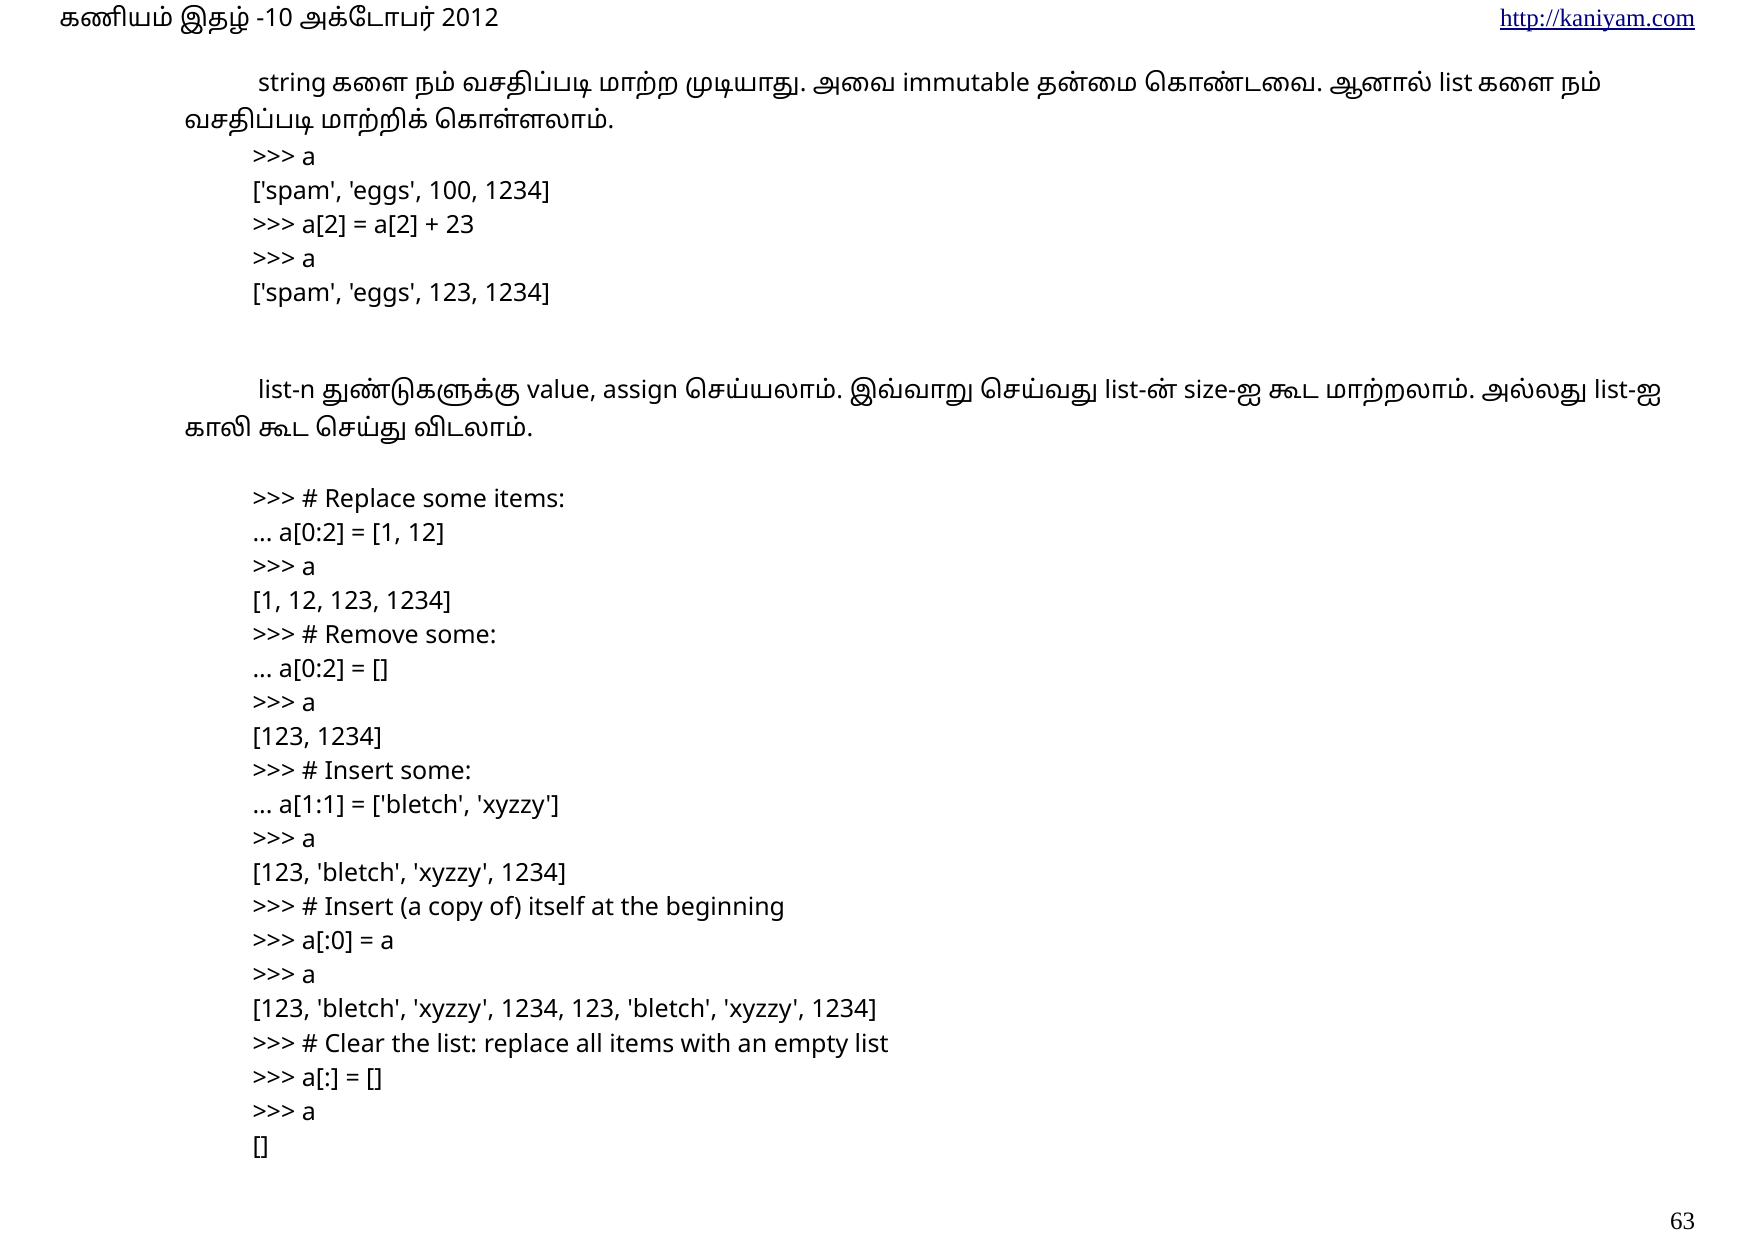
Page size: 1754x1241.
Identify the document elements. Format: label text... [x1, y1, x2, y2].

text >>> a [184, 138, 1695, 172]
text ['spam', 'eggs', 123, 1234] [184, 274, 1695, 309]
text >>> # Insert some: [184, 753, 1695, 787]
text ... a[0:2] = [1, 12] [184, 514, 1695, 548]
text >>> a [184, 548, 1695, 582]
text >>> a [184, 684, 1695, 719]
text >>> a [184, 821, 1695, 855]
text >>> a[:] = [] [184, 1059, 1695, 1093]
text >>> # Replace some items: [184, 480, 1695, 514]
text >>> # Remove some: [184, 616, 1695, 651]
text [123, 1234] [184, 719, 1695, 753]
text >>> a [184, 241, 1695, 274]
text [123, 'bletch', 'xyzzy', 1234] [184, 855, 1695, 889]
text >>> # Insert (a copy of) itself at the beginning [184, 889, 1695, 923]
text ['spam', 'eggs', 100, 1234] [184, 172, 1695, 206]
text >>> # Clear the list: replace all items with an empty list [184, 1025, 1695, 1059]
text >>> a[2] = a[2] + 23 [184, 206, 1695, 241]
text [] [184, 1127, 1695, 1161]
text [123, 'bletch', 'xyzzy', 1234, 123, 'bletch', 'xyzzy', 1234] [184, 991, 1695, 1025]
text ... a[1:1] = ['bletch', 'xyzzy'] [184, 787, 1695, 821]
text >>> a[:0] = a [184, 923, 1695, 957]
text ... a[0:2] = [] [184, 651, 1695, 684]
text >>> a [184, 957, 1695, 991]
text list-n துண்டுகளுக்கு value, assign செய்யலாம். இவ்வாறு செய்வது list-ன் size-ஐ கூட மாற்றலாம். அல்லது list-ஐ காலி கூட செய்து விடலாம். [184, 372, 1695, 446]
text stringகளை நம் வசதிப்படி மாற்ற முடியாது. அவை immutable தன்மை கொண்டவை. ஆனால் listகளை நம் வசதிப்படி மாற்றிக் கொள்ளலாம். [184, 64, 1695, 138]
text >>> a [184, 1093, 1695, 1127]
text [1, 12, 123, 1234] [184, 582, 1695, 616]
